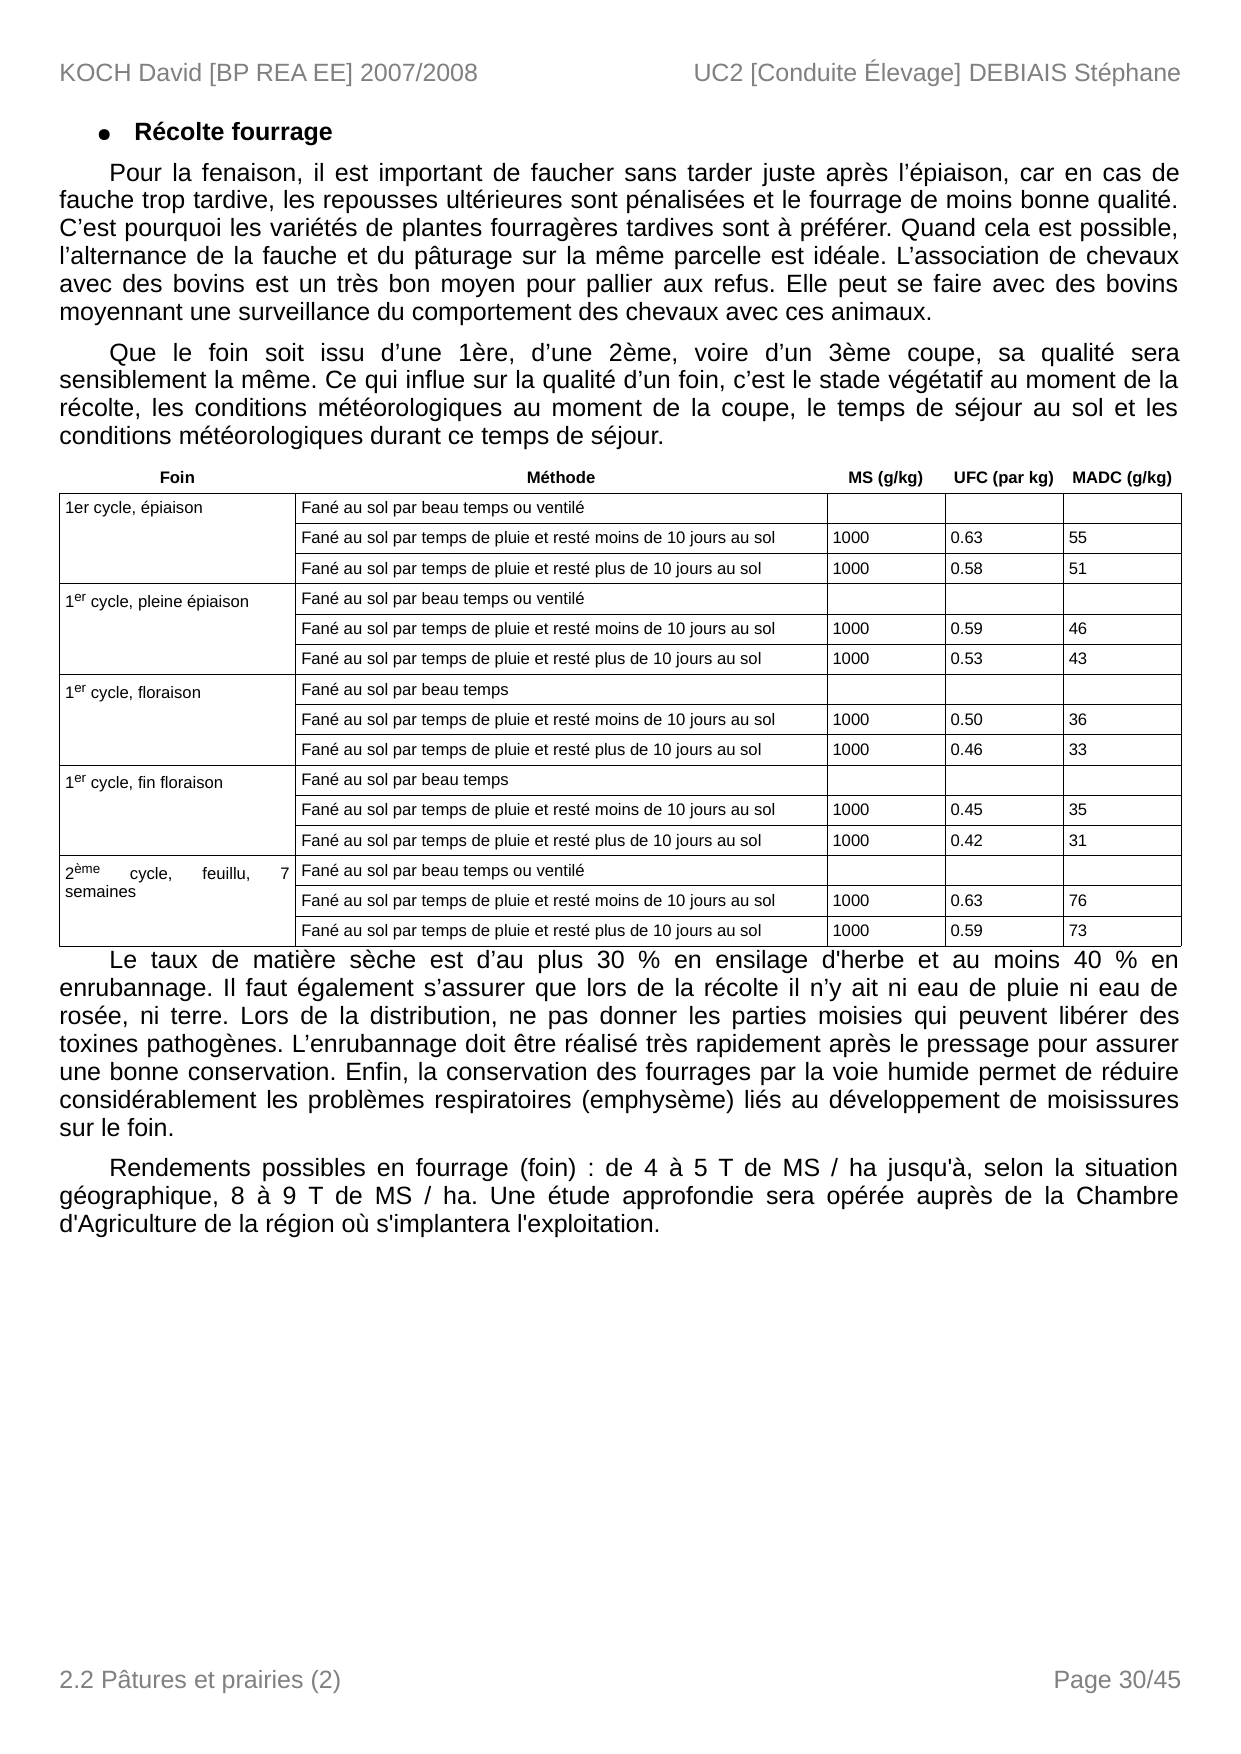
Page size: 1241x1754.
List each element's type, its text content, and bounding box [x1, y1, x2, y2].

table_cell 73 [1064, 917, 1181, 946]
table_cell Fané au sol par beau temps ou ventilé [296, 584, 827, 613]
table_header UFC (par kg) [945, 463, 1063, 493]
table_cell 1er cycle, pleine épiaison [60, 584, 295, 674]
table_cell 1000 [828, 735, 945, 764]
table_cell 0.42 [946, 826, 1063, 855]
table_cell 46 [1064, 615, 1181, 644]
table_cell Fané au sol par temps de pluie et resté moins de 10 jours au sol [296, 796, 827, 825]
table_cell [828, 584, 945, 613]
text Rendements possibles en fourrage (foin) : de 4 à 5 T de MS / ha jusqu'à, selon la situation géographique, 8 à 9 T de MS / ha. Une étude approfondie sera opérée auprès de la Chambre d'Agriculture de la région où s'implantera l'exploitation. [59, 1154, 1181, 1238]
table_cell Fané au sol par temps de pluie et resté plus de 10 jours au sol [296, 735, 827, 764]
table_header Foin [59, 463, 295, 493]
table_cell Fané au sol par temps de pluie et resté plus de 10 jours au sol [296, 917, 827, 946]
table_cell [1064, 856, 1181, 885]
table_cell 1000 [828, 917, 945, 946]
table_cell Fané au sol par temps de pluie et resté plus de 10 jours au sol [296, 554, 827, 583]
table_cell [828, 494, 945, 523]
table_cell [828, 766, 945, 795]
table_cell Fané au sol par beau temps [296, 675, 827, 704]
table_cell Fané au sol par beau temps ou ventilé [296, 494, 827, 523]
table_cell 0.45 [946, 796, 1063, 825]
table_cell 0.63 [946, 524, 1063, 553]
text Que le foin soit issu d’une 1ère, d’une 2ème, voire d’un 3ème coupe, sa qualité sera sensiblement la même. Ce qui influe sur la qualité d’un foin, c’est le stade végétatif au moment de la récolte, les conditions météorologiques au moment de la coupe, le temps de séjour au sol et les conditions météorologiques durant ce temps de séjour. [59, 338, 1181, 450]
table_cell 1000 [828, 826, 945, 855]
table_cell 0.58 [946, 554, 1063, 583]
table_cell 55 [1064, 524, 1181, 553]
table_cell 0.63 [946, 886, 1063, 916]
table_header MADC (g/kg) [1063, 463, 1181, 493]
table_cell Fané au sol par temps de pluie et resté moins de 10 jours au sol [296, 886, 827, 916]
table_cell [1064, 675, 1181, 704]
table_cell 2ème cycle, feuillu, 7 semaines [60, 856, 295, 946]
table_cell 1000 [828, 886, 945, 916]
table_cell Fané au sol par beau temps ou ventilé [296, 856, 827, 885]
table_cell 1er cycle, fin floraison [60, 766, 295, 855]
table_cell 1000 [828, 705, 945, 734]
table_cell 0.53 [946, 645, 1063, 674]
table_header Méthode [295, 463, 827, 493]
table_cell [828, 675, 945, 704]
table_header MS (g/kg) [827, 463, 945, 493]
table_cell 51 [1064, 554, 1181, 583]
table_cell [946, 766, 1063, 795]
table_cell 76 [1064, 886, 1181, 916]
table_cell 1000 [828, 796, 945, 825]
table_cell Fané au sol par beau temps [296, 766, 827, 795]
table_cell 1000 [828, 615, 945, 644]
table_cell 1000 [828, 524, 945, 553]
text Le taux de matière sèche est d’au plus 30 % en ensilage d'herbe et au moins 40 % en enrubannage. Il faut également s’assurer que lors de la récolte il n’y ait ni eau de pluie ni eau de rosée, ni terre. Lors de la distribution, ne pas donner les parties moisies qui peuvent libérer des toxines pathogènes. L’enrubannage doit être réalisé très rapidement après le pressage pour assurer une bonne conservation. Enfin, la conservation des fourrages par la voie humide permet de réduire considérablement les problèmes respiratoires (emphysème) liés au développement de moisissures sur le foin. [59, 947, 1181, 1141]
table_cell 1er cycle, floraison [60, 675, 295, 764]
table_cell 0.46 [946, 735, 1063, 764]
table_cell 0.59 [946, 615, 1063, 644]
table_cell 31 [1064, 826, 1181, 855]
table_cell [946, 494, 1063, 523]
text Pour la fenaison, il est important de faucher sans tarder juste après l’épiaison, car en cas de fauche trop tardive, les repousses ultérieures sont pénalisées et le fourrage de moins bonne qualité. C’est pourquoi les variétés de plantes fourragères tardives sont à préférer. Quand cela est possible, l’alternance de la fauche et du pâturage sur la même parcelle est idéale. L’association de chevaux avec des bovins est un très bon moyen pour pallier aux refus. Elle peut se faire avec des bovins moyennant une surveillance du comportement des chevaux avec ces animaux. [59, 158, 1181, 326]
table_cell 1000 [828, 645, 945, 674]
table_cell 43 [1064, 645, 1181, 674]
table_cell [946, 856, 1063, 885]
table_cell [828, 856, 945, 885]
table_cell 0.59 [946, 917, 1063, 946]
table_cell 33 [1064, 735, 1181, 764]
list Récolte fourrage [97, 118, 1181, 146]
table_cell [946, 675, 1063, 704]
table_cell Fané au sol par temps de pluie et resté moins de 10 jours au sol [296, 524, 827, 553]
table_cell 1er cycle, épiaison [60, 494, 295, 583]
table_cell Fané au sol par temps de pluie et resté moins de 10 jours au sol [296, 705, 827, 734]
table_cell [946, 584, 1063, 613]
table_cell Fané au sol par temps de pluie et resté plus de 10 jours au sol [296, 645, 827, 674]
table_cell 0.50 [946, 705, 1063, 734]
table_cell [1064, 584, 1181, 613]
table_cell [1064, 494, 1181, 523]
table_cell [1064, 766, 1181, 795]
table_cell 35 [1064, 796, 1181, 825]
table_cell 36 [1064, 705, 1181, 734]
table_cell Fané au sol par temps de pluie et resté moins de 10 jours au sol [296, 615, 827, 644]
table_cell Fané au sol par temps de pluie et resté plus de 10 jours au sol [296, 826, 827, 855]
table_cell 1000 [828, 554, 945, 583]
